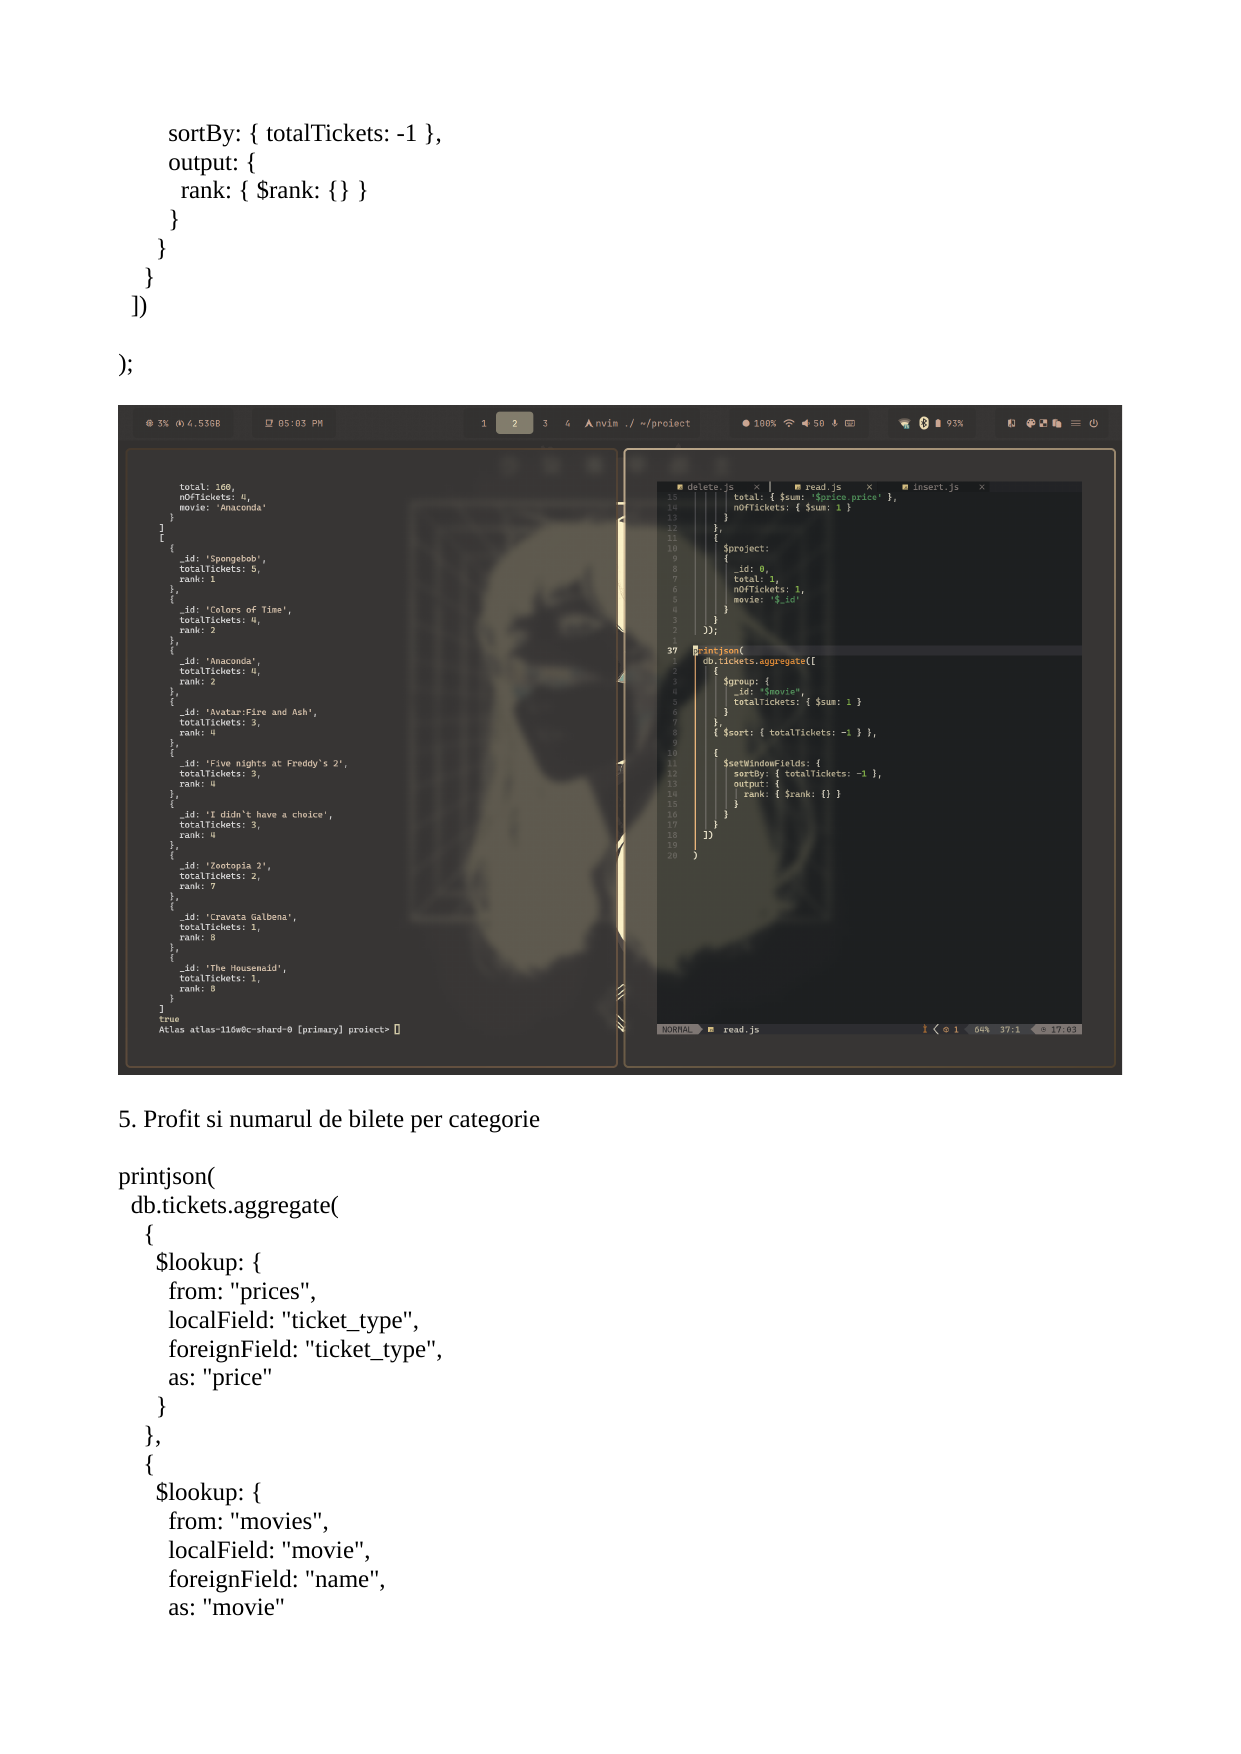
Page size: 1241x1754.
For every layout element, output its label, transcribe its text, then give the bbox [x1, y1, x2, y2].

text output: { [118, 147, 1122, 176]
text from: "movies", [118, 1506, 1122, 1535]
text ); [118, 348, 1122, 377]
text localField: "movie", [118, 1535, 1122, 1564]
text } [118, 1391, 1122, 1420]
text ]) [118, 291, 1122, 319]
text { [118, 1449, 1122, 1477]
text } [118, 262, 1122, 291]
text } [118, 204, 1122, 233]
picture [118, 405, 1123, 1075]
text foreignField: "name", [118, 1564, 1122, 1592]
text db.tickets.aggregate( [118, 1190, 1122, 1219]
text rank: { $rank: {} } [118, 176, 1122, 204]
text foreignField: "ticket_type", [118, 1334, 1122, 1362]
text as: "movie" [118, 1592, 1122, 1621]
text { [118, 1219, 1122, 1247]
text }, [118, 1420, 1122, 1449]
text sortBy: { totalTickets: -1 }, [118, 118, 1122, 147]
text $lookup: { [118, 1247, 1122, 1276]
text localField: "ticket_type", [118, 1305, 1122, 1334]
text from: "prices", [118, 1276, 1122, 1305]
text $lookup: { [118, 1477, 1122, 1506]
text 5. Profit si numarul de bilete per categorie printjson( [118, 1075, 1122, 1190]
text as: "price" [118, 1362, 1122, 1391]
text } [118, 233, 1122, 262]
